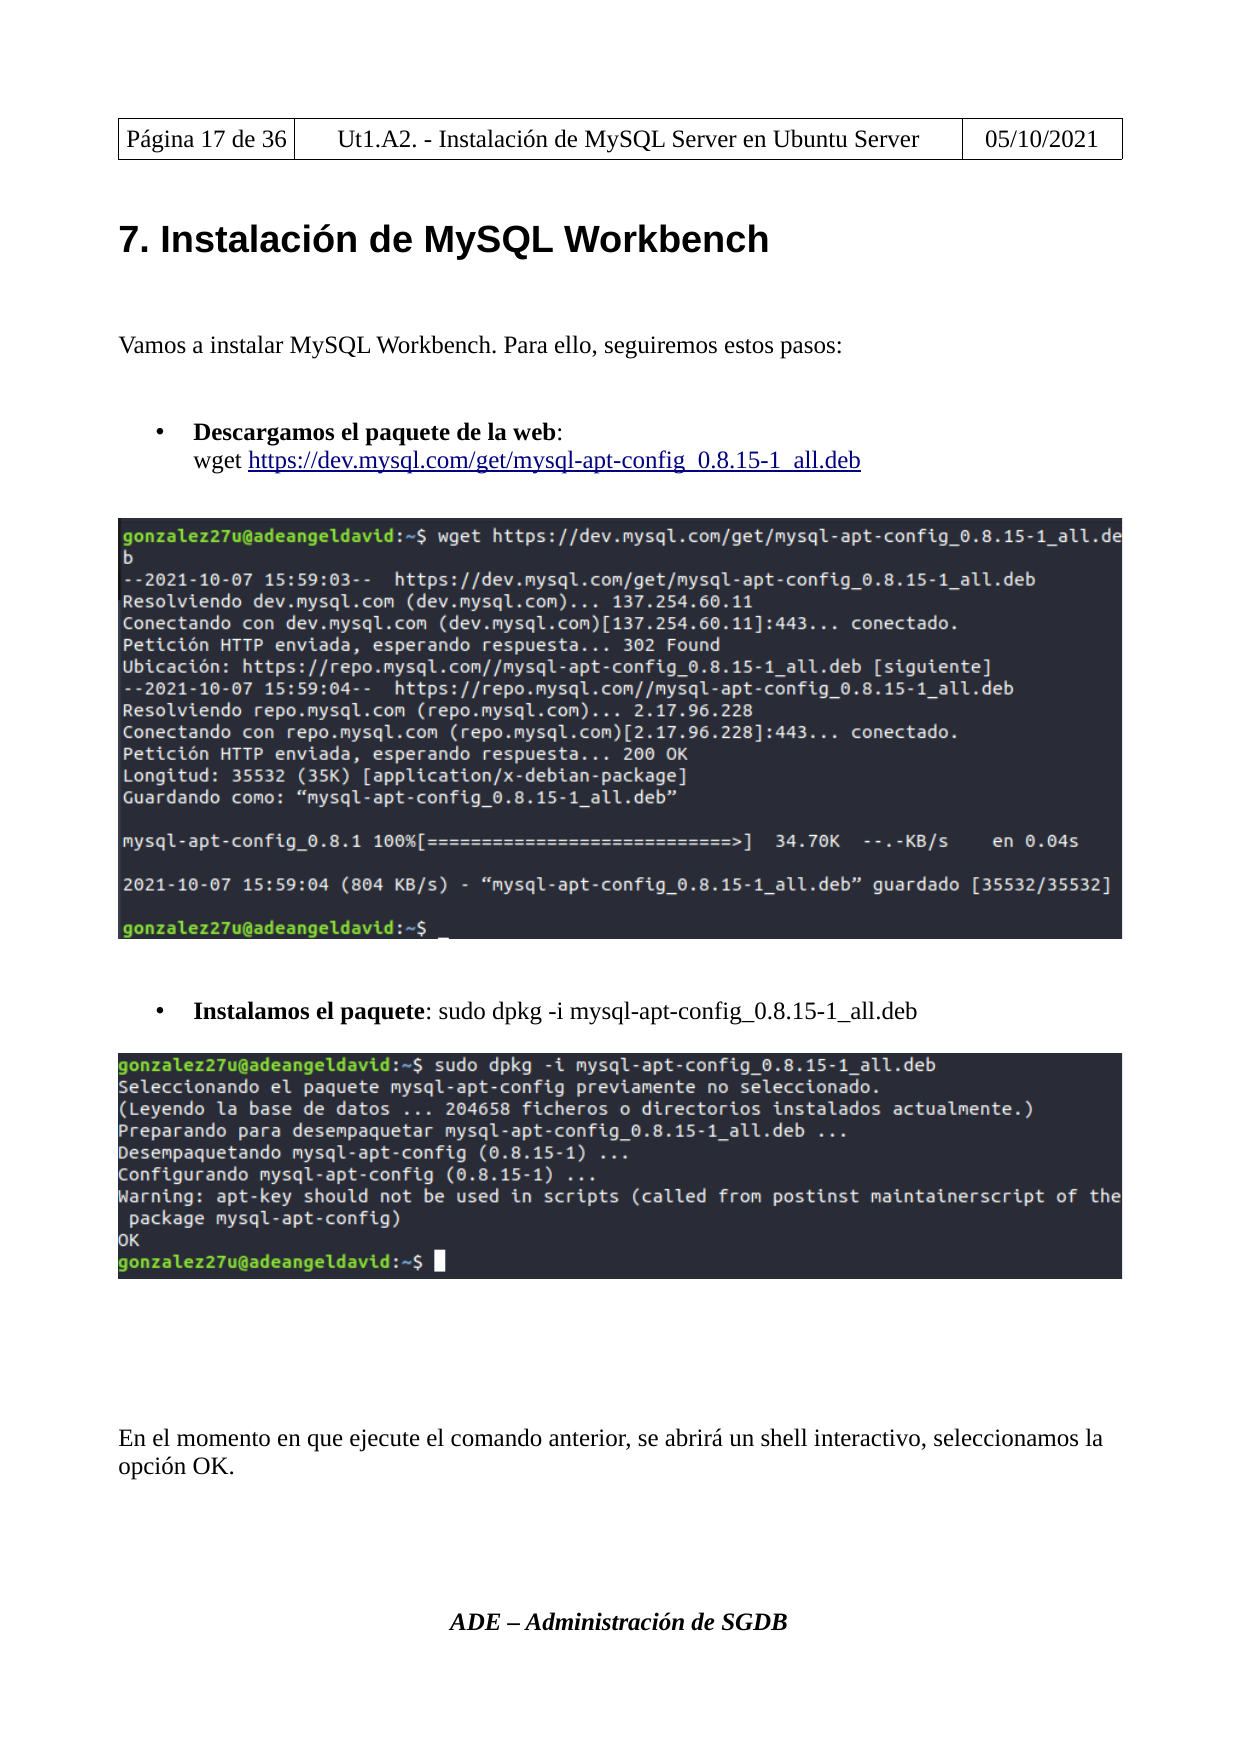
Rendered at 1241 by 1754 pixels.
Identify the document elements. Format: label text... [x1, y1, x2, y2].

text En el momento en que ejecute el comando anterior, se abrirá un shell interactivo, seleccionamos la opción OK. [118, 1423, 1122, 1480]
list Descargamos el paquete de la web: [156, 417, 1122, 445]
list wget https://dev.mysql.com/get/mysql-apt-config_0.8.15-1_all.deb [156, 445, 1122, 474]
subtitle 7. Instalación de MySQL Workbench [118, 217, 1122, 260]
list Instalamos el paquete: sudo dpkg -i mysql-apt-config_0.8.15-1_all.deb [156, 996, 1122, 1025]
text Vamos a instalar MySQL Workbench. Para ello, seguiremos estos pasos: [118, 330, 1122, 359]
picture [118, 518, 1123, 939]
picture [118, 1053, 1123, 1279]
